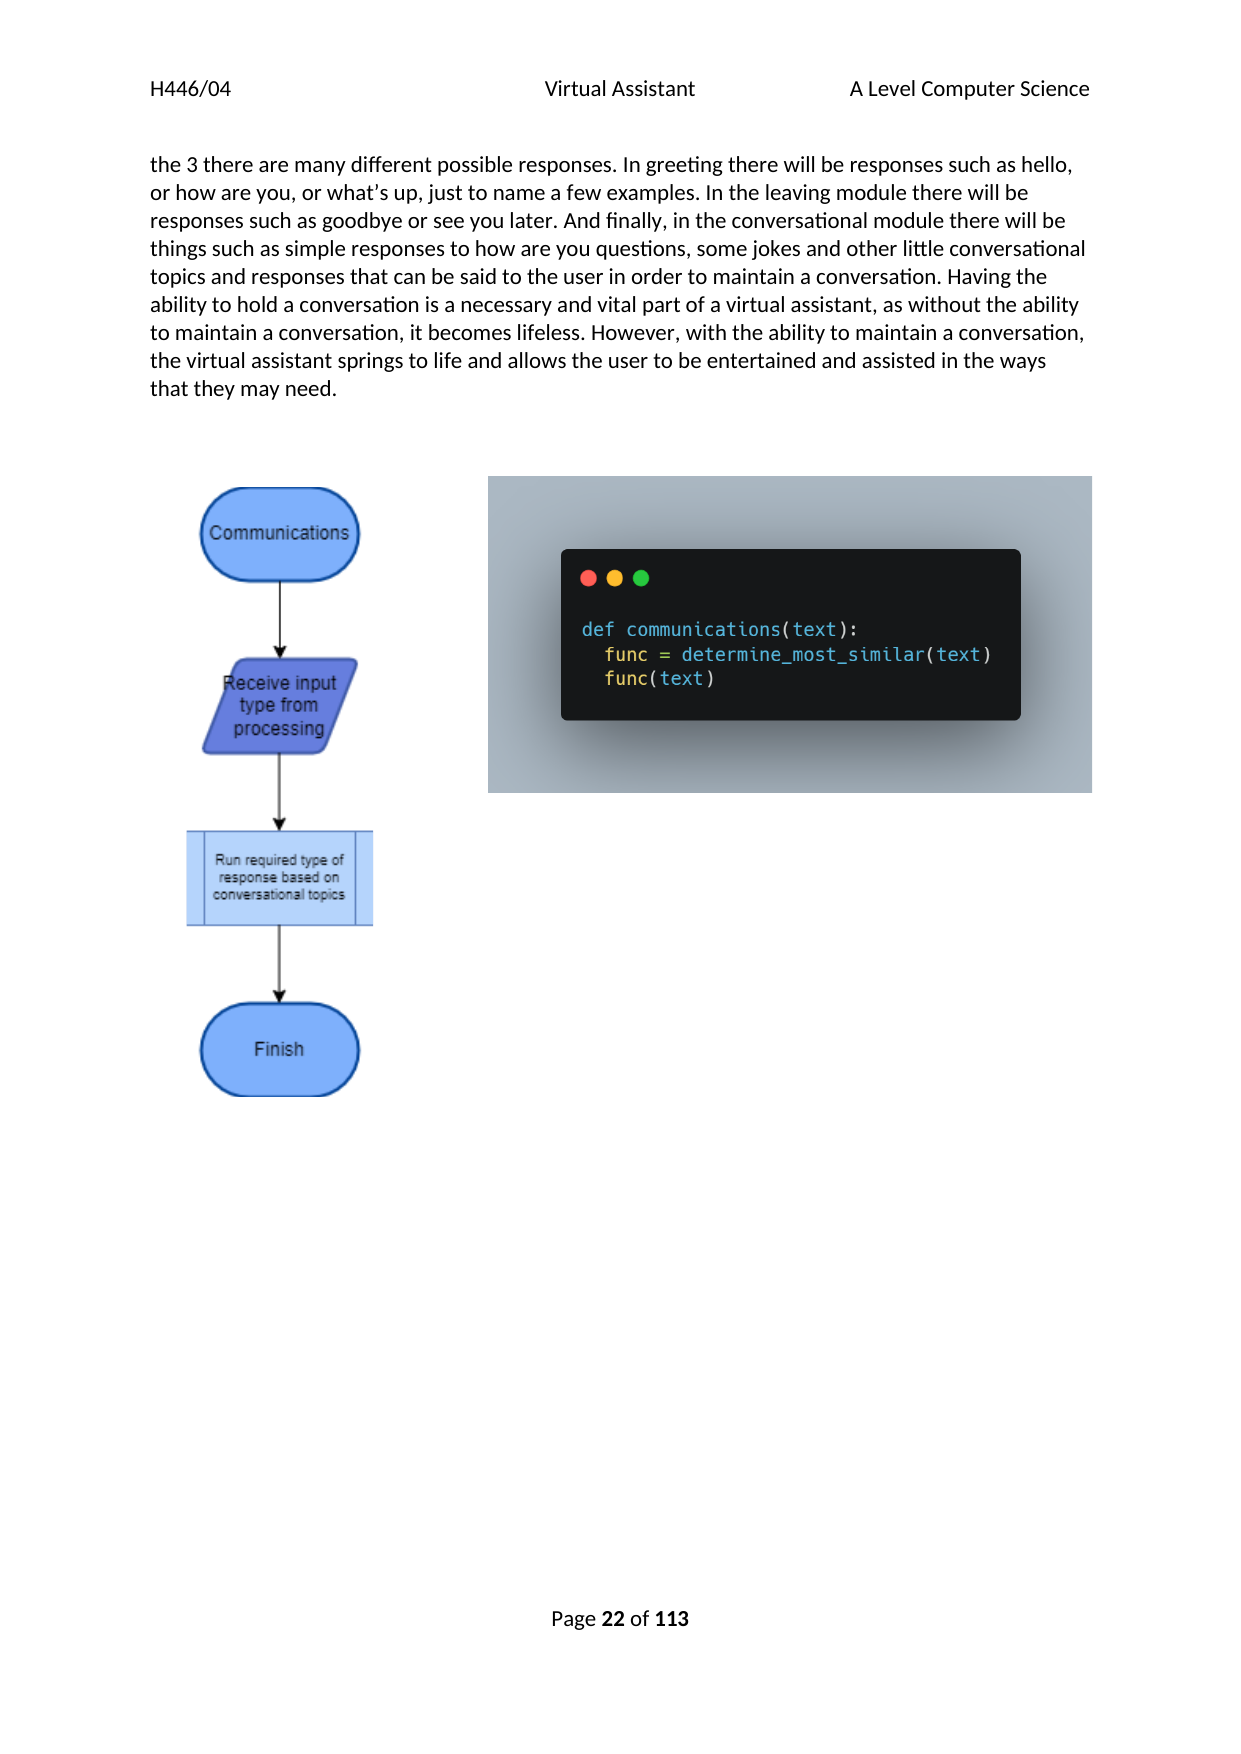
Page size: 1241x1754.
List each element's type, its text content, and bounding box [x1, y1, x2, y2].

text the 3 there are many different possible responses. In greeting there will be responses such as hello, or how are you, or what’s up, just to name a few examples. In the leaving module there will be responses such as goodbye or see you later. And finally, in the conversational module there will be things such as simple responses to how are you questions, some jokes and other little conversational topics and responses that can be said to the user in order to maintain a conversation. Having the ability to hold a conversation is a necessary and vital part of a virtual assistant, as without the ability to maintain a conversation, it becomes lifeless. However, with the ability to maintain a conversation, the virtual assistant springs to life and allows the user to be entertained and assisted in the ways that they may need. [150, 150, 1090, 402]
